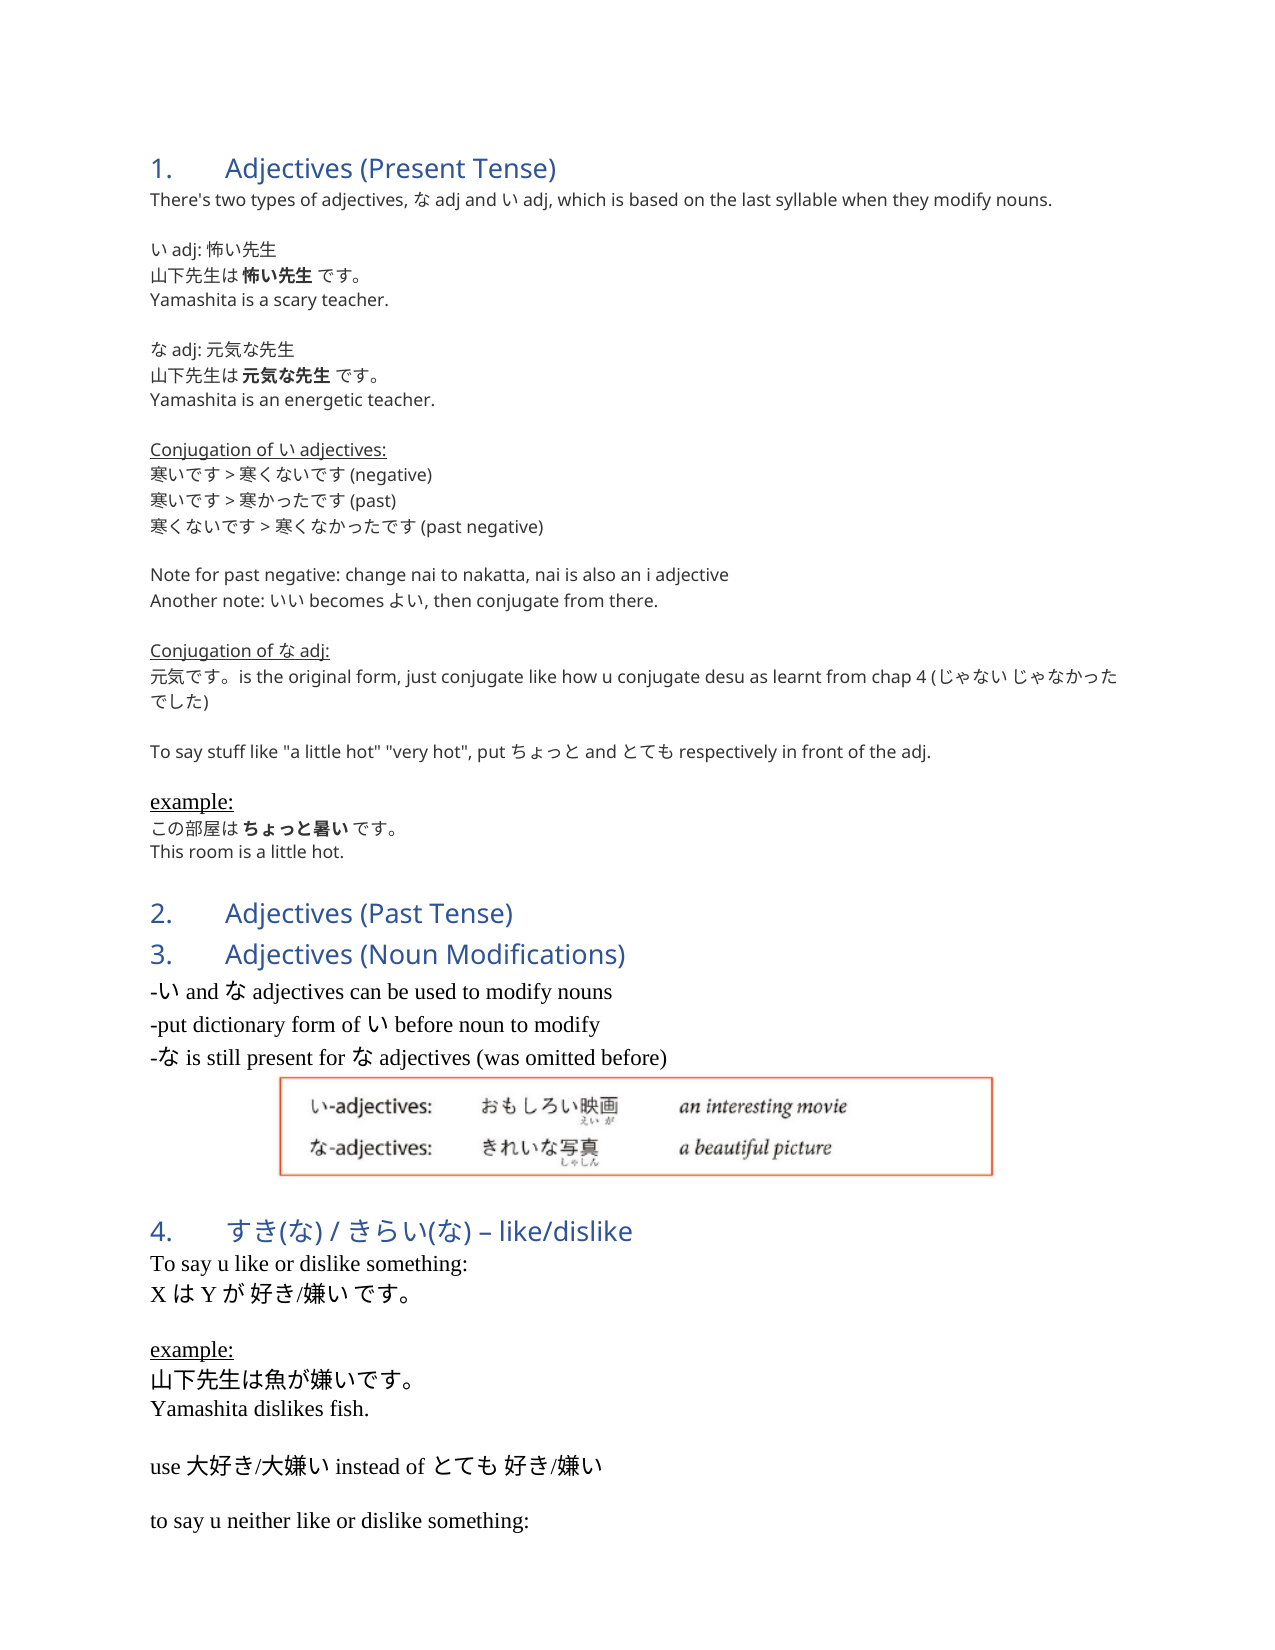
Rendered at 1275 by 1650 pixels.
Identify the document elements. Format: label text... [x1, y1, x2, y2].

text example: [150, 1336, 1125, 1362]
text い adj: 怖い先生 [150, 236, 1125, 262]
text Yamashita dislikes fish. [150, 1395, 1125, 1422]
text Note for past negative: change nai to nakatta, nai is also an i adjective [150, 563, 1125, 587]
text -い and な adjectives can be used to modify nouns [150, 973, 1125, 1006]
text 寒いです > 寒かったです (past) [150, 487, 1125, 513]
text Yamashita is a scary teacher. [150, 288, 1125, 312]
text To say u like or dislike something: [150, 1250, 1125, 1276]
text 寒いです > 寒くないです (negative) [150, 461, 1125, 487]
text Conjugation of い adjectives: [150, 436, 1125, 461]
text Another note: いい becomes よい, then conjugate from there. [150, 587, 1125, 613]
subtitle Adjectives (Present Tense) [150, 149, 1125, 186]
text 寒くないです > 寒くなかったです (past negative) [150, 513, 1125, 538]
text な adj: 元気な先生 [150, 336, 1125, 362]
text use 大好き/大嫌い instead of とても 好き/嫌い [150, 1448, 1125, 1481]
text Yamashita is an energetic teacher. [150, 387, 1125, 411]
subtitle すき(な) / きらい(な) – like/dislike [150, 1210, 1125, 1250]
text -put dictionary form of い before noun to modify [150, 1006, 1125, 1039]
picture [276, 1072, 999, 1180]
text example: [150, 788, 1125, 814]
text X は Y が 好き/嫌い です。 [150, 1276, 1125, 1309]
text 山下先生は魚が嫌いです。 [150, 1362, 1125, 1395]
text This room is a little hot. [150, 840, 1125, 864]
subtitle Adjectives (Noun Modifications) [150, 936, 1125, 973]
text 山下先生は 怖い先生 です。 [150, 262, 1125, 288]
text -な is still present for な adjectives (was omitted before) [150, 1039, 1125, 1072]
text 山下先生は 元気な先生 です。 [150, 362, 1125, 387]
subtitle Adjectives (Past Tense) [150, 895, 1125, 932]
text to say u neither like or dislike something: [150, 1508, 1125, 1534]
text To say stuff like "a little hot" "very hot", put ちょっと and とても respectively in front of the adj. [150, 738, 1125, 764]
text 元気です。is the original form, just conjugate like how u conjugate desu as learnt from chap 4 (じゃない じゃなかった でした) [150, 662, 1125, 714]
text この部屋は ちょっと暑い です。 [150, 814, 1125, 840]
text Conjugation of な adj: [150, 637, 1125, 662]
text There's two types of adjectives, な adj and い adj, which is based on the last syllable when they modify nouns. [150, 186, 1125, 212]
